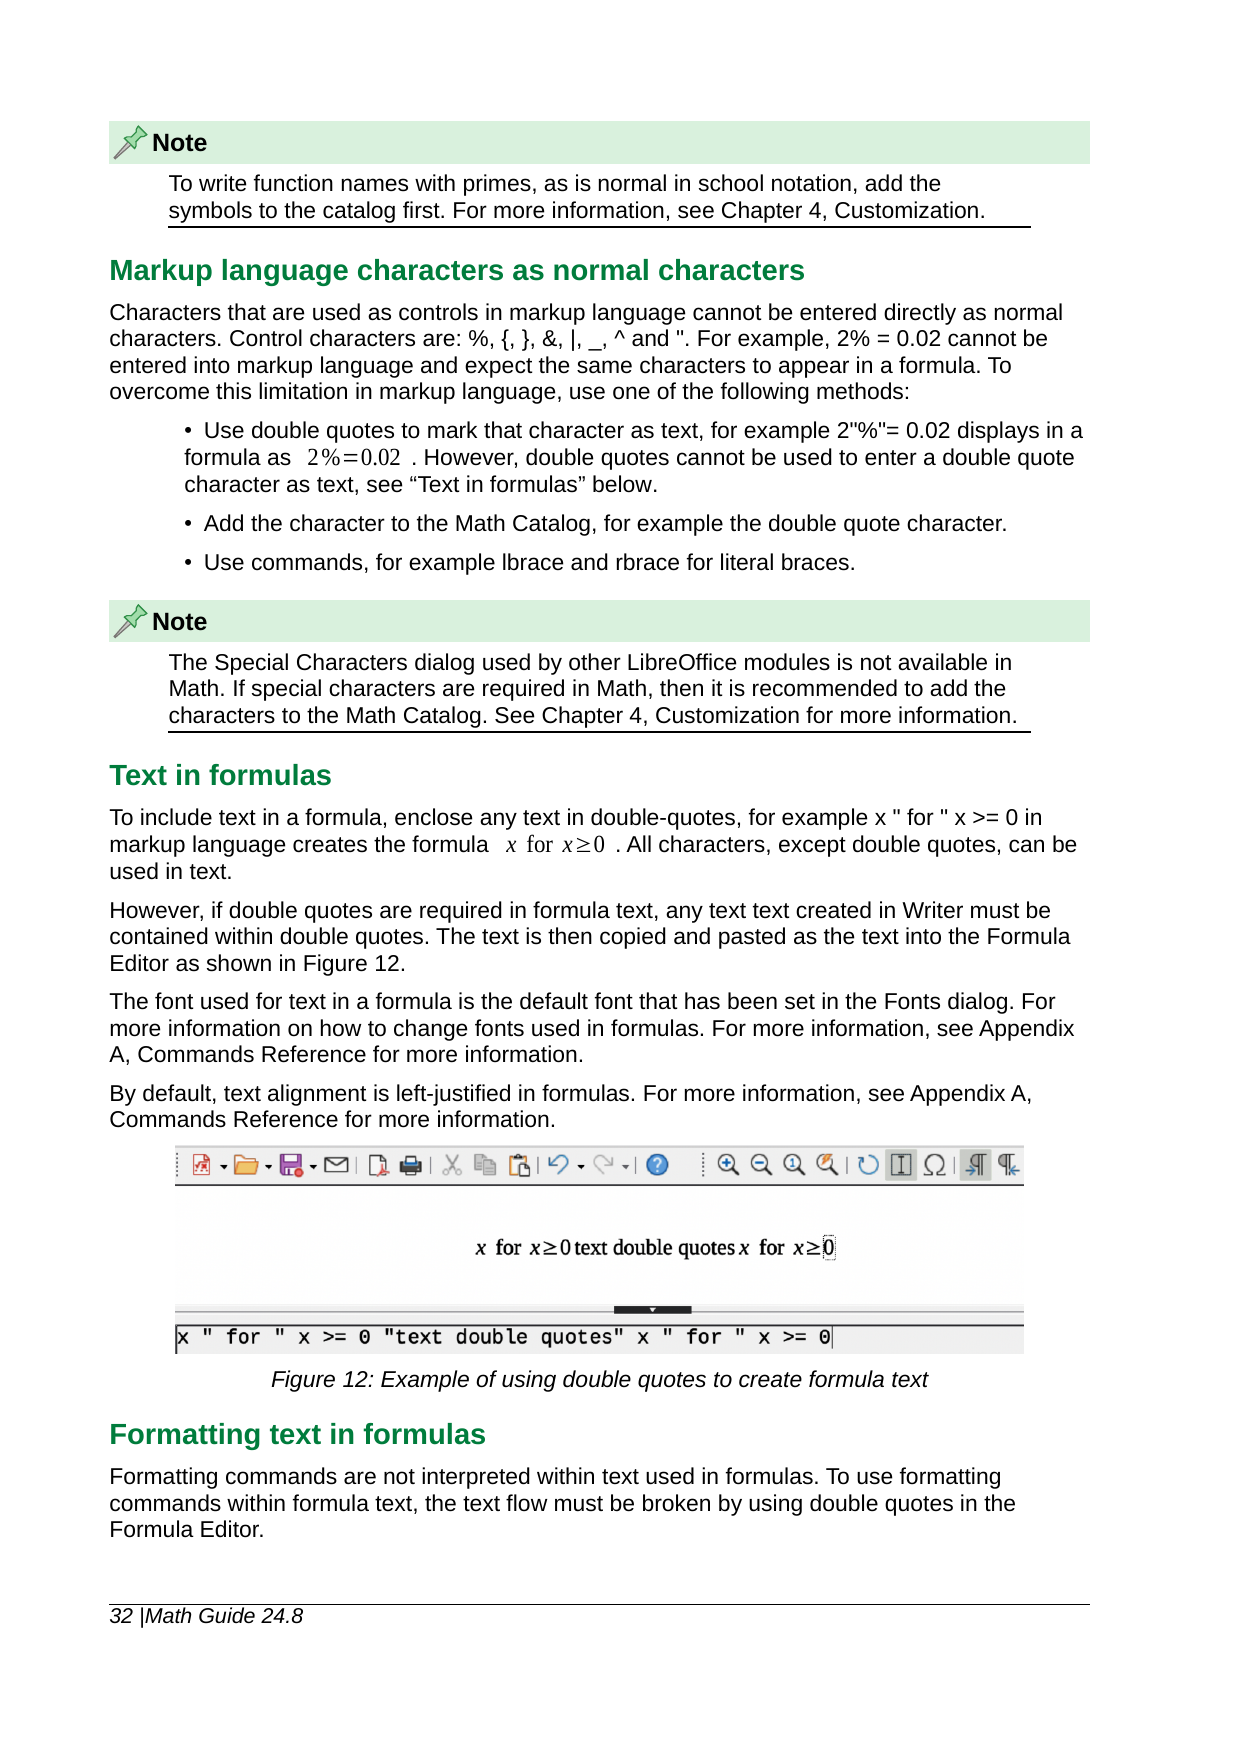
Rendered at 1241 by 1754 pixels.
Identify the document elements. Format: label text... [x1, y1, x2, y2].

subtitle Note [151, 600, 1090, 642]
text However, if double quotes are required in formula text, any text text created in Writer must be contained within double quotes. The text is then copied and pasted as the text into the Formula Editor as shown in Figure 12. [109, 897, 1090, 976]
text The font used for text in a formula is the default font that has been set in the Fonts dialog. For more information on how to change fonts used in formulas. For more information, see Appendix A, Commands Reference for more information. [109, 988, 1090, 1067]
picture [175, 1145, 1024, 1354]
text Figure 12: Example of using double quotes to create formula text [175, 1366, 1024, 1392]
subtitle Note [109, 121, 1090, 164]
list Use commands, for example lbrace and rbrace for literal braces. [184, 548, 1090, 575]
subtitle Formatting text in formulas [109, 1417, 1090, 1451]
text To write function names with primes, as is normal in school notation, add the symbols to the catalog first. For more information, see Chapter 4, Customization. [168, 170, 1031, 226]
text The Special Characters dialog used by other LibreOffice modules is not available in Math. If special characters are required in Math, then it is recommended to add the characters to the Math Catalog. See Chapter 4, Customization for more information. [168, 649, 1031, 731]
text Characters that are used as controls in markup language cannot be entered directly as normal characters. Control characters are: %, {, }, &, |, _, ^ and ". For example, 2% = 0.02 cannot be entered into markup language and expect the same characters to appear in a formula. To overcome this limitation in markup language, use one of the following methods: [109, 299, 1090, 404]
list Use double quotes to mark that character as text, for example 2"%"= 0.02 displays in a formula as . However, double quotes cannot be used to enter a double quote character as text, see “Text in formulas” below. [184, 417, 1090, 497]
subtitle Markup language characters as normal characters [109, 253, 1090, 286]
list Add the character to the Math Catalog, for example the double quote character. [184, 510, 1090, 536]
subtitle Text in formulas [109, 758, 1090, 791]
text To include text in a formula, enclose any text in double-quotes, for example x " for " x >= 0 in markup language creates the formula . All characters, except double quotes, can be used in text. [109, 804, 1090, 884]
text By default, text alignment is left-justified in formulas. For more information, see Appendix A, Commands Reference for more information. [109, 1080, 1090, 1133]
text Formatting commands are not interpreted within text used in formulas. To use formatting commands within formula text, the text flow must be broken by using double quotes in the Formula Editor. [109, 1463, 1090, 1542]
